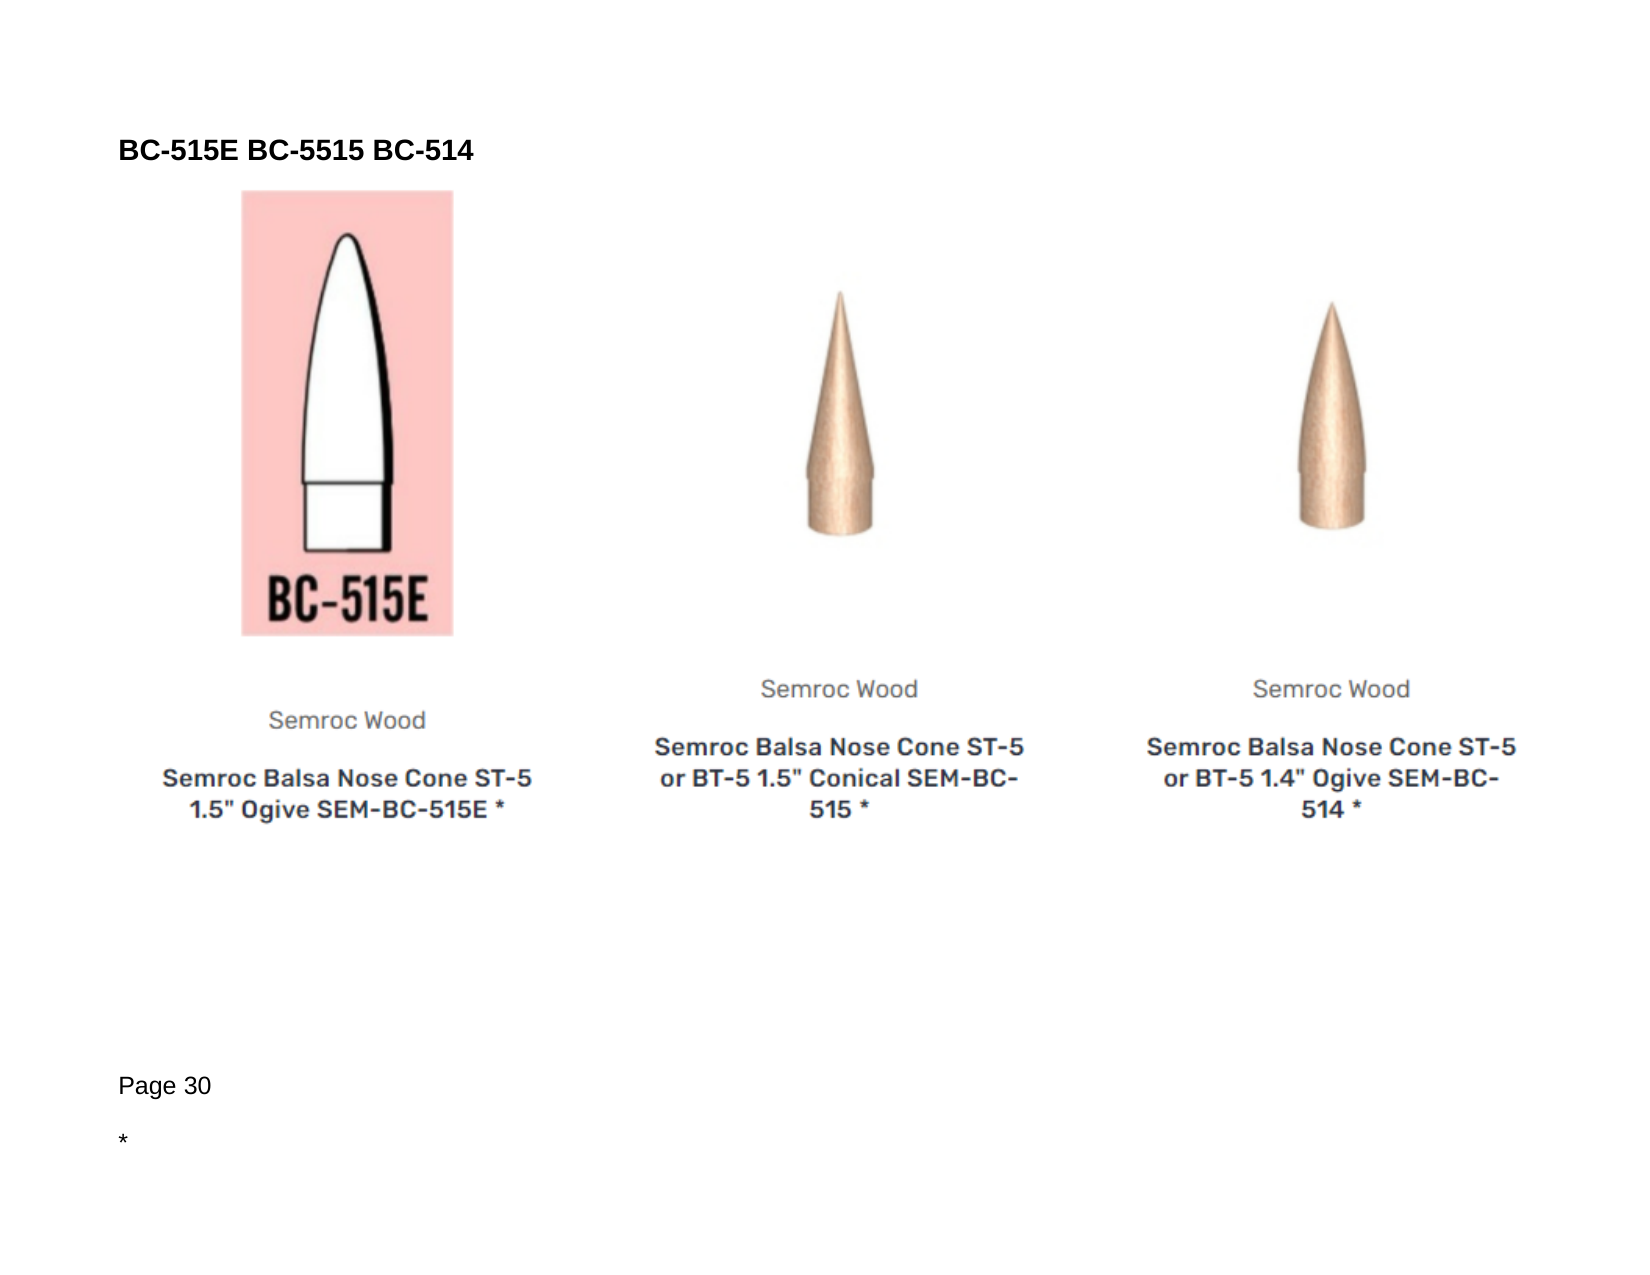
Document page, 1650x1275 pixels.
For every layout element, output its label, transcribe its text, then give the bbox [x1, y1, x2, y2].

picture [118, 178, 1532, 826]
subtitle BC-515E BC-5515 BC-514 [118, 133, 1532, 166]
